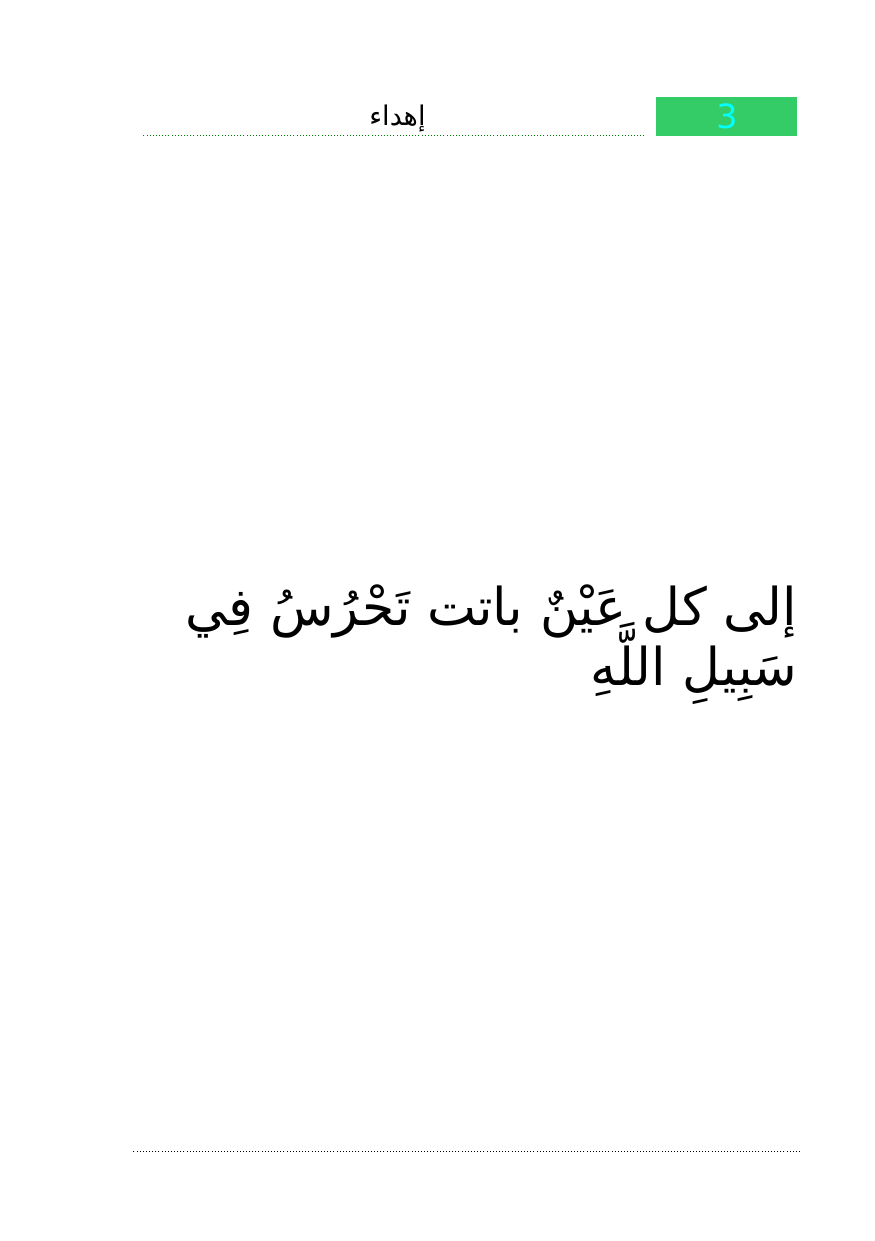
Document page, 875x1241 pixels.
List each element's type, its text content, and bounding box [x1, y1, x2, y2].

subtitle إهداء [136, 198, 797, 295]
text إلى كل عَيْنٌ باتت تَحْرُسُ فِي سَبِيلِ اللَّهِ [136, 577, 797, 698]
